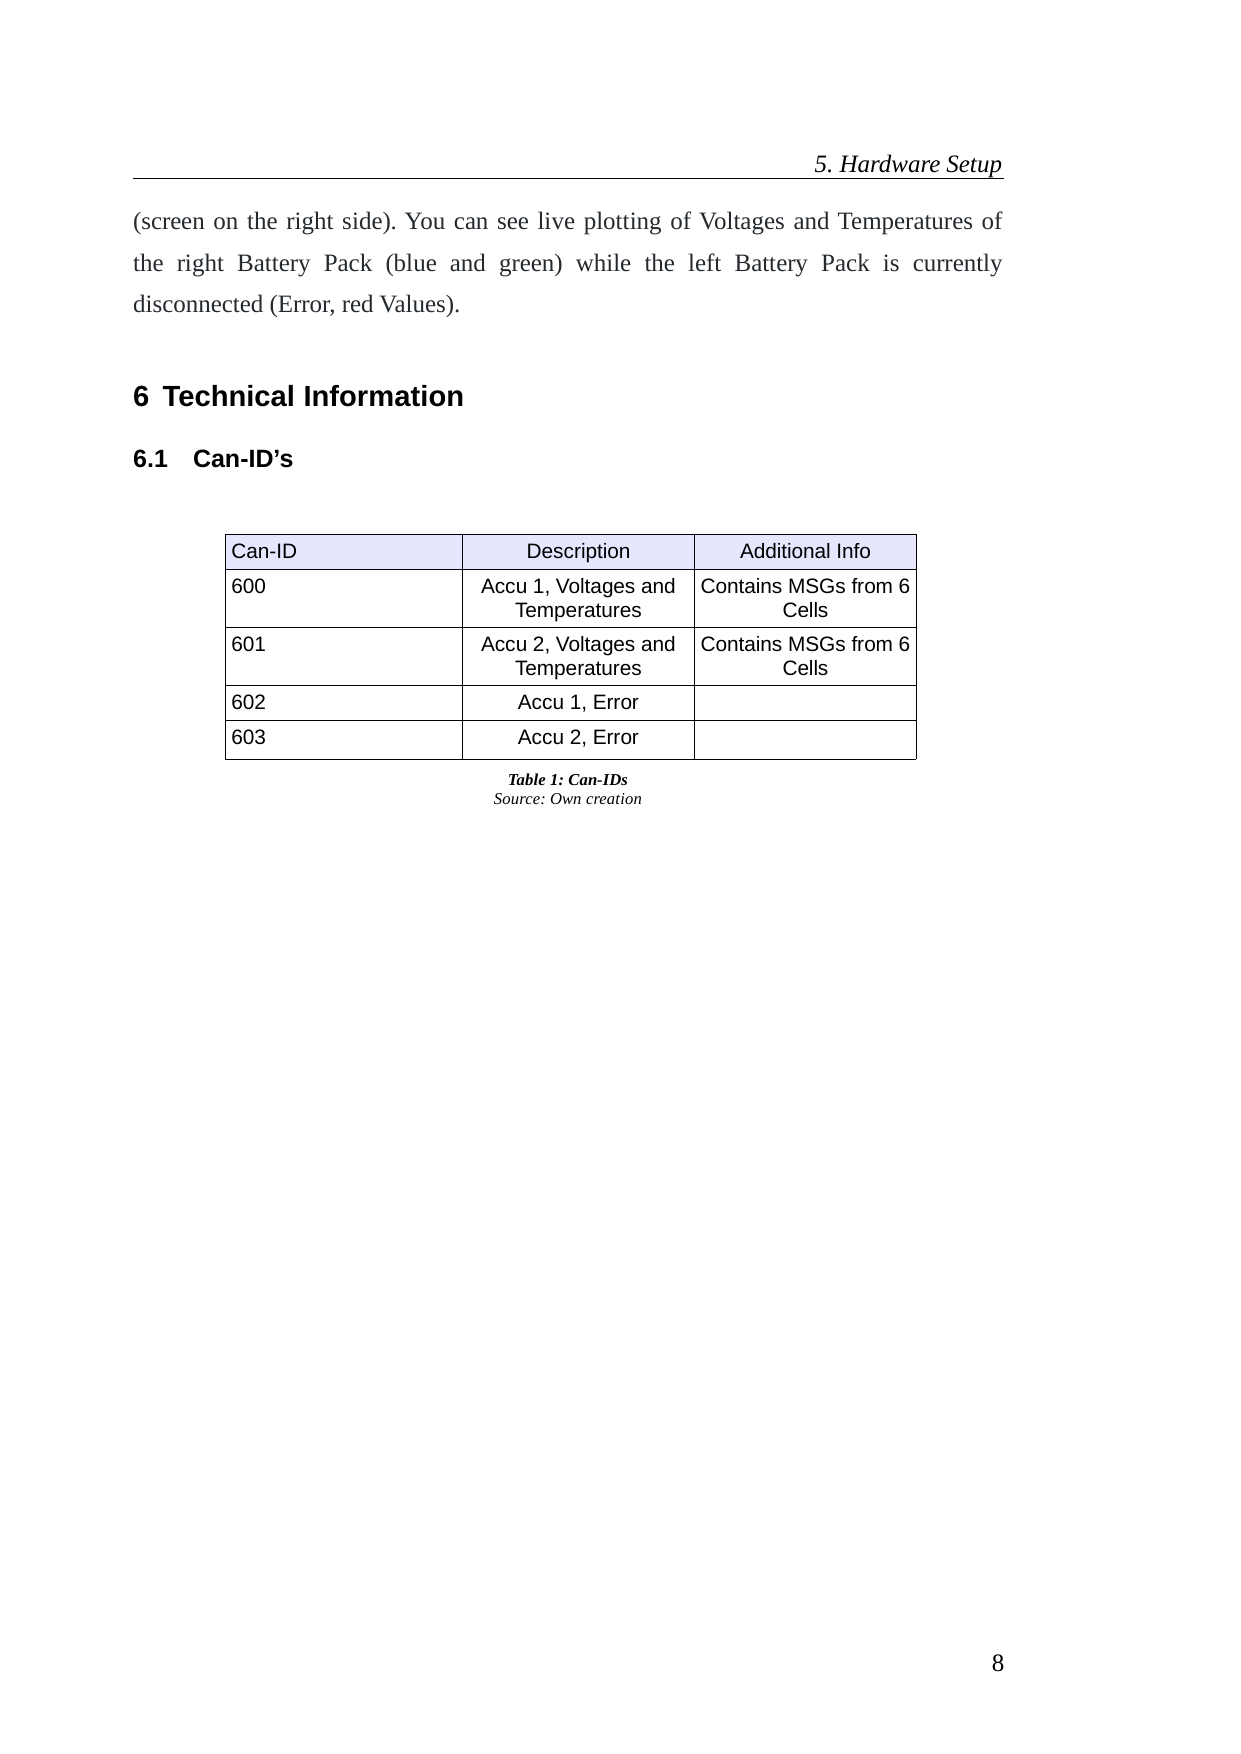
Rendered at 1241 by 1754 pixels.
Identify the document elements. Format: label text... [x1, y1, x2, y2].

table_cell Accu 1, Voltages and Temperatures [463, 570, 694, 627]
table_cell [695, 686, 916, 720]
text Source: Own creation [133, 789, 1004, 808]
table_cell 602 [226, 686, 462, 720]
table_cell [695, 721, 916, 759]
table_header Additional Info [695, 535, 916, 569]
table_cell Accu 2, Error [463, 721, 694, 759]
subtitle Technical Information [133, 380, 1004, 413]
table_cell Accu 1, Error [463, 686, 694, 720]
subtitle Can-ID’s [133, 444, 1004, 472]
table_header Description [463, 535, 694, 569]
text Table 1: Can-IDs [133, 771, 1004, 789]
table_cell 601 [226, 628, 462, 685]
table_cell 600 [226, 570, 462, 627]
text (screen on the right side). You can see live plotting of Voltages and Temperatures of the right Battery Pack (blue and green) while the left Battery Pack is currently disconnected (Error, red Values). [133, 207, 1004, 318]
table_cell Contains MSGs from 6 Cells [695, 570, 916, 627]
table_cell Contains MSGs from 6 Cells [695, 628, 916, 685]
table_cell 603 [226, 721, 462, 759]
table_header Can-ID [226, 535, 462, 569]
table_cell Accu 2, Voltages and Temperatures [463, 628, 694, 685]
